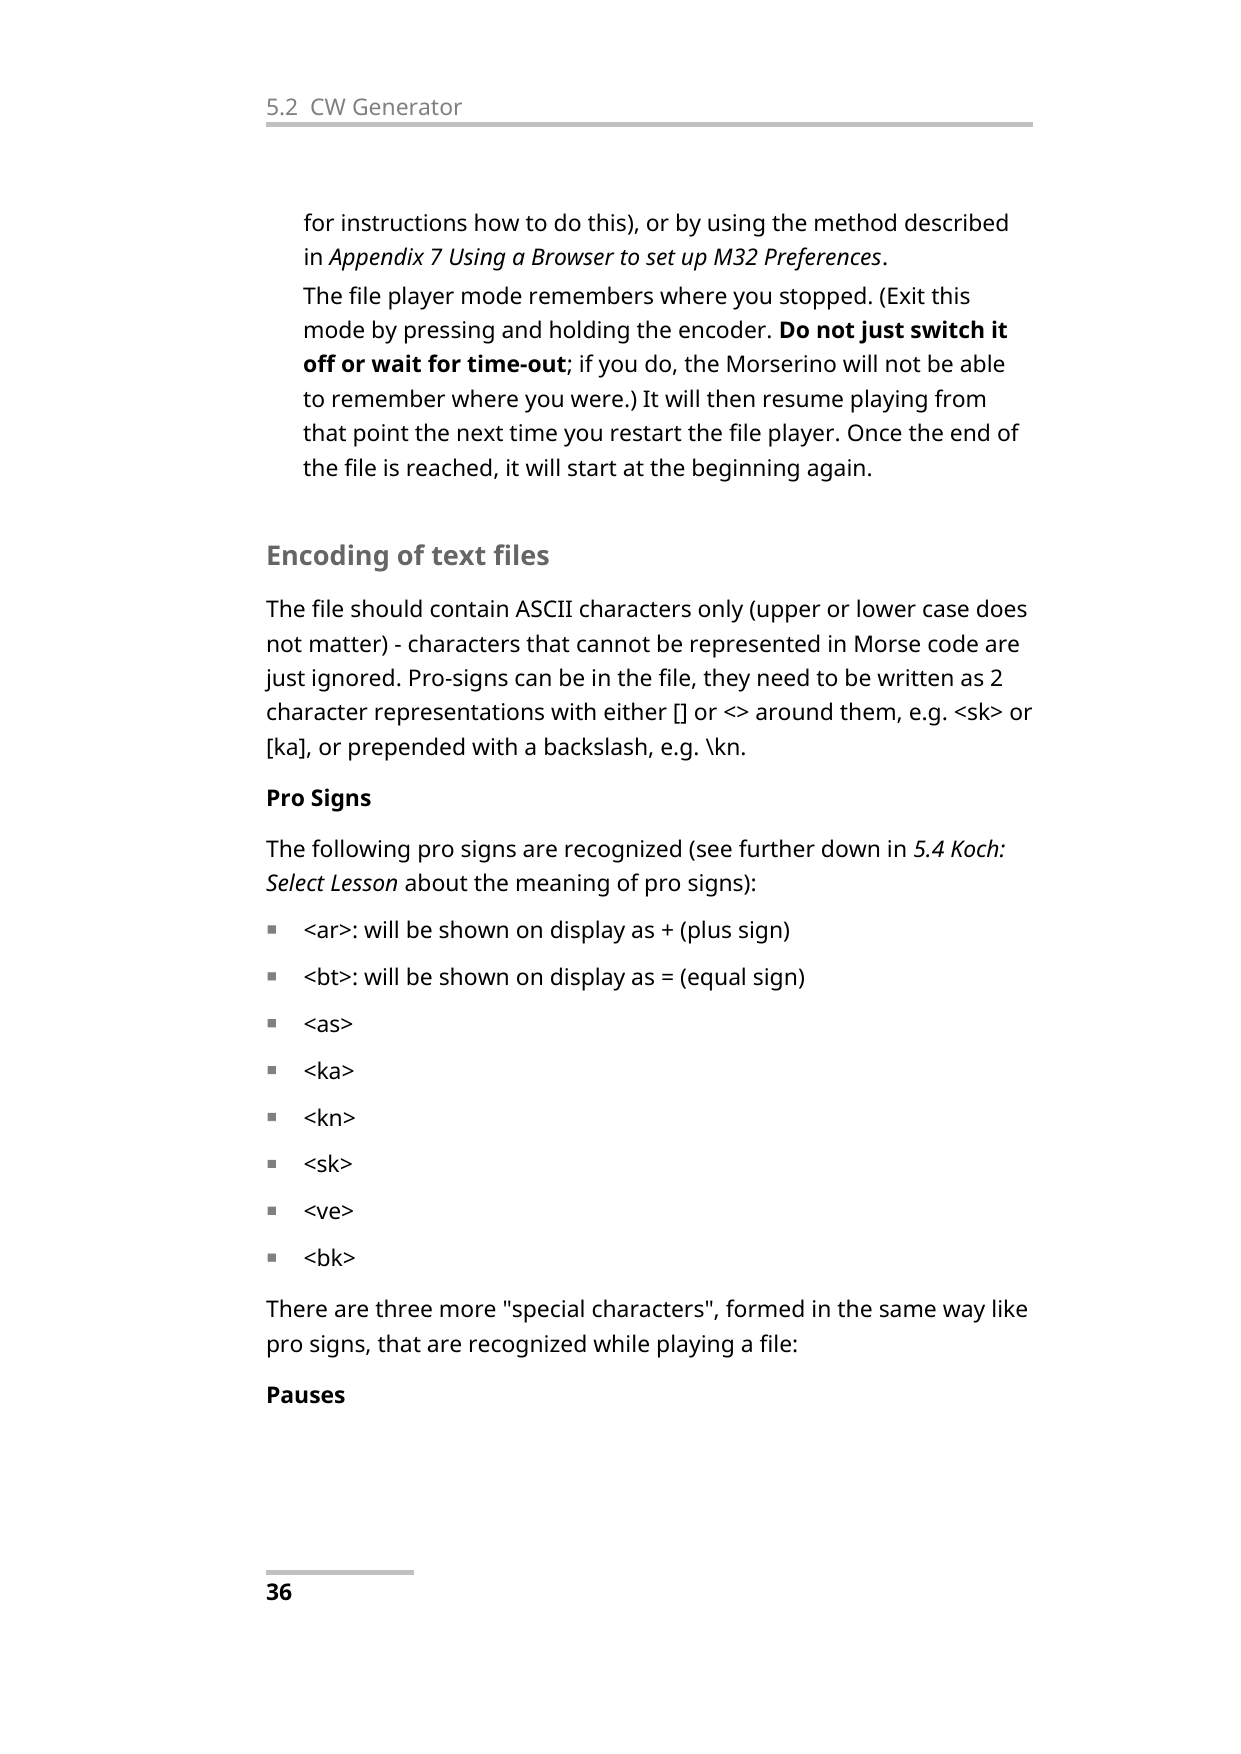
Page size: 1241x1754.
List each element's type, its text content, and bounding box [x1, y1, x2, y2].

list <ve> [266, 1195, 1033, 1226]
list for instructions how to do this), or by using the method described in Appendix 7 Using a Browser to set up M32 Preferences. [266, 207, 1033, 272]
text Encoding of text files [266, 536, 1033, 573]
list <bk> [266, 1242, 1033, 1273]
text Pro Signs [266, 782, 1033, 813]
list <ka> [266, 1054, 1033, 1086]
list The file player mode remembers where you stopped. (Exit this mode by pressing and holding the encoder. Do not just switch it off or wait for time-out; if you do, the Morserino will not be able to remember where you were.) It will then resume playing from that point the next time you restart the file player. Once the end of the file is reached, it will start at the beginning again. [303, 280, 1033, 483]
list <sk> [266, 1148, 1033, 1179]
list <as> [266, 1008, 1033, 1039]
text Pauses [266, 1378, 1033, 1410]
list <ar>: will be shown on display as + (plus sign) [266, 914, 1033, 945]
text There are three more "special characters", formed in the same way like pro signs, that are recognized while playing a file: [266, 1293, 1033, 1359]
text The file should contain ASCII characters only (upper or lower case does not matter) - characters that cannot be represented in Morse code are just ignored. Pro-signs can be in the file, they need to be written as 2 character representations with either [] or <> around them, e.g. <sk> or [ka], or prepended with a backslash, e.g. \kn. [266, 593, 1033, 762]
text The following pro signs are recognized (see further down in 5.4 Koch: Select Lesson about the meaning of pro signs): [266, 833, 1033, 898]
list <kn> [266, 1101, 1033, 1133]
list <bt>: will be shown on display as = (equal sign) [266, 961, 1033, 992]
